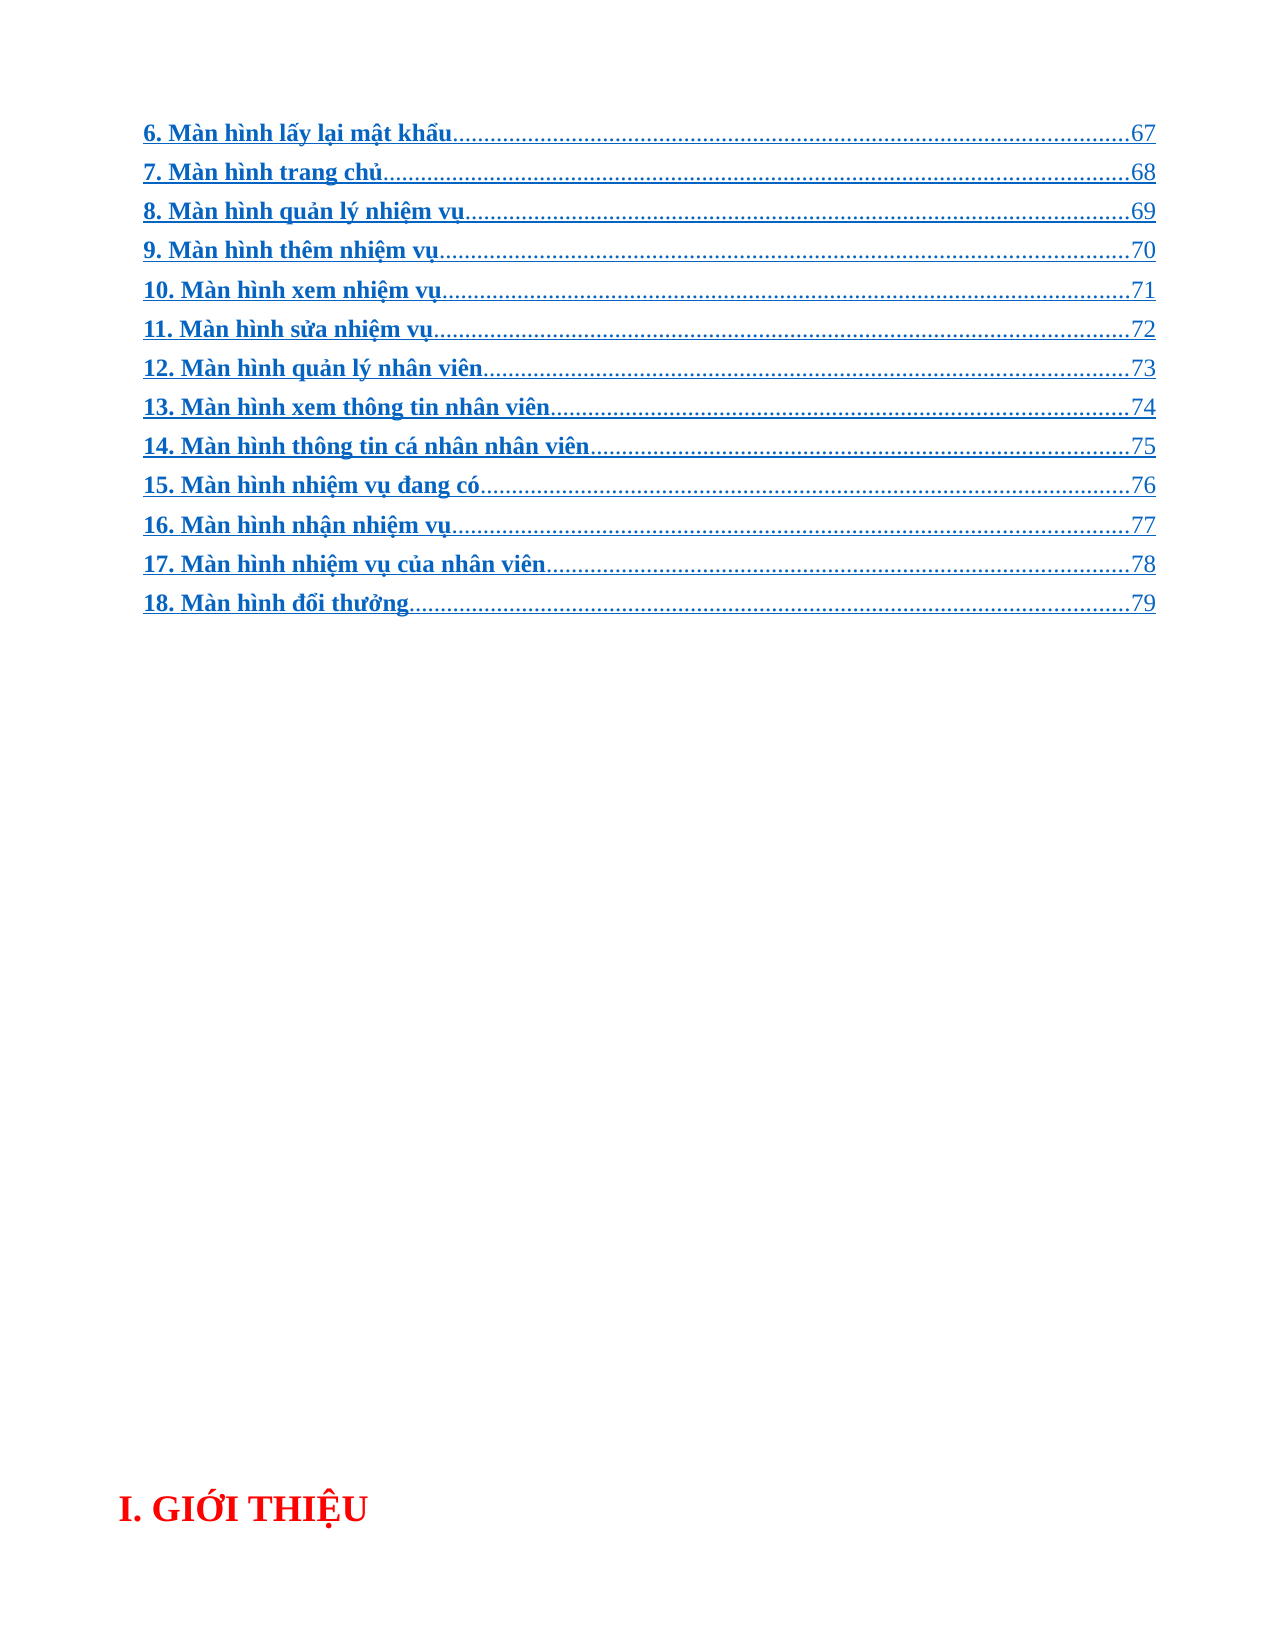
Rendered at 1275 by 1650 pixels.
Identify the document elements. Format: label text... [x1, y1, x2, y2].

text 18. Màn hình đổi thưởng 79 [143, 588, 1157, 617]
text 17. Màn hình nhiệm vụ của nhân viên 78 [143, 549, 1157, 578]
text 12. Màn hình quản lý nhân viên 73 [143, 353, 1157, 382]
text 11. Màn hình sửa nhiệm vụ 72 [143, 314, 1157, 343]
text 10. Màn hình xem nhiệm vụ 71 [143, 275, 1157, 303]
text 13. Màn hình xem thông tin nhân viên 74 [143, 392, 1157, 421]
text 16. Màn hình nhận nhiệm vụ 77 [143, 510, 1157, 538]
text 14. Màn hình thông tin cá nhân nhân viên 75 [143, 431, 1157, 460]
text 9. Màn hình thêm nhiệm vụ 70 [143, 236, 1157, 264]
text 15. Màn hình nhiệm vụ đang có 76 [143, 471, 1157, 499]
text 8. Màn hình quản lý nhiệm vụ 69 [143, 196, 1157, 225]
text 7. Màn hình trang chủ 68 [143, 157, 1157, 186]
text 6. Màn hình lấy lại mật khẩu 67 [143, 118, 1157, 147]
text I. GIỚI THIỆU [118, 1486, 1157, 1529]
